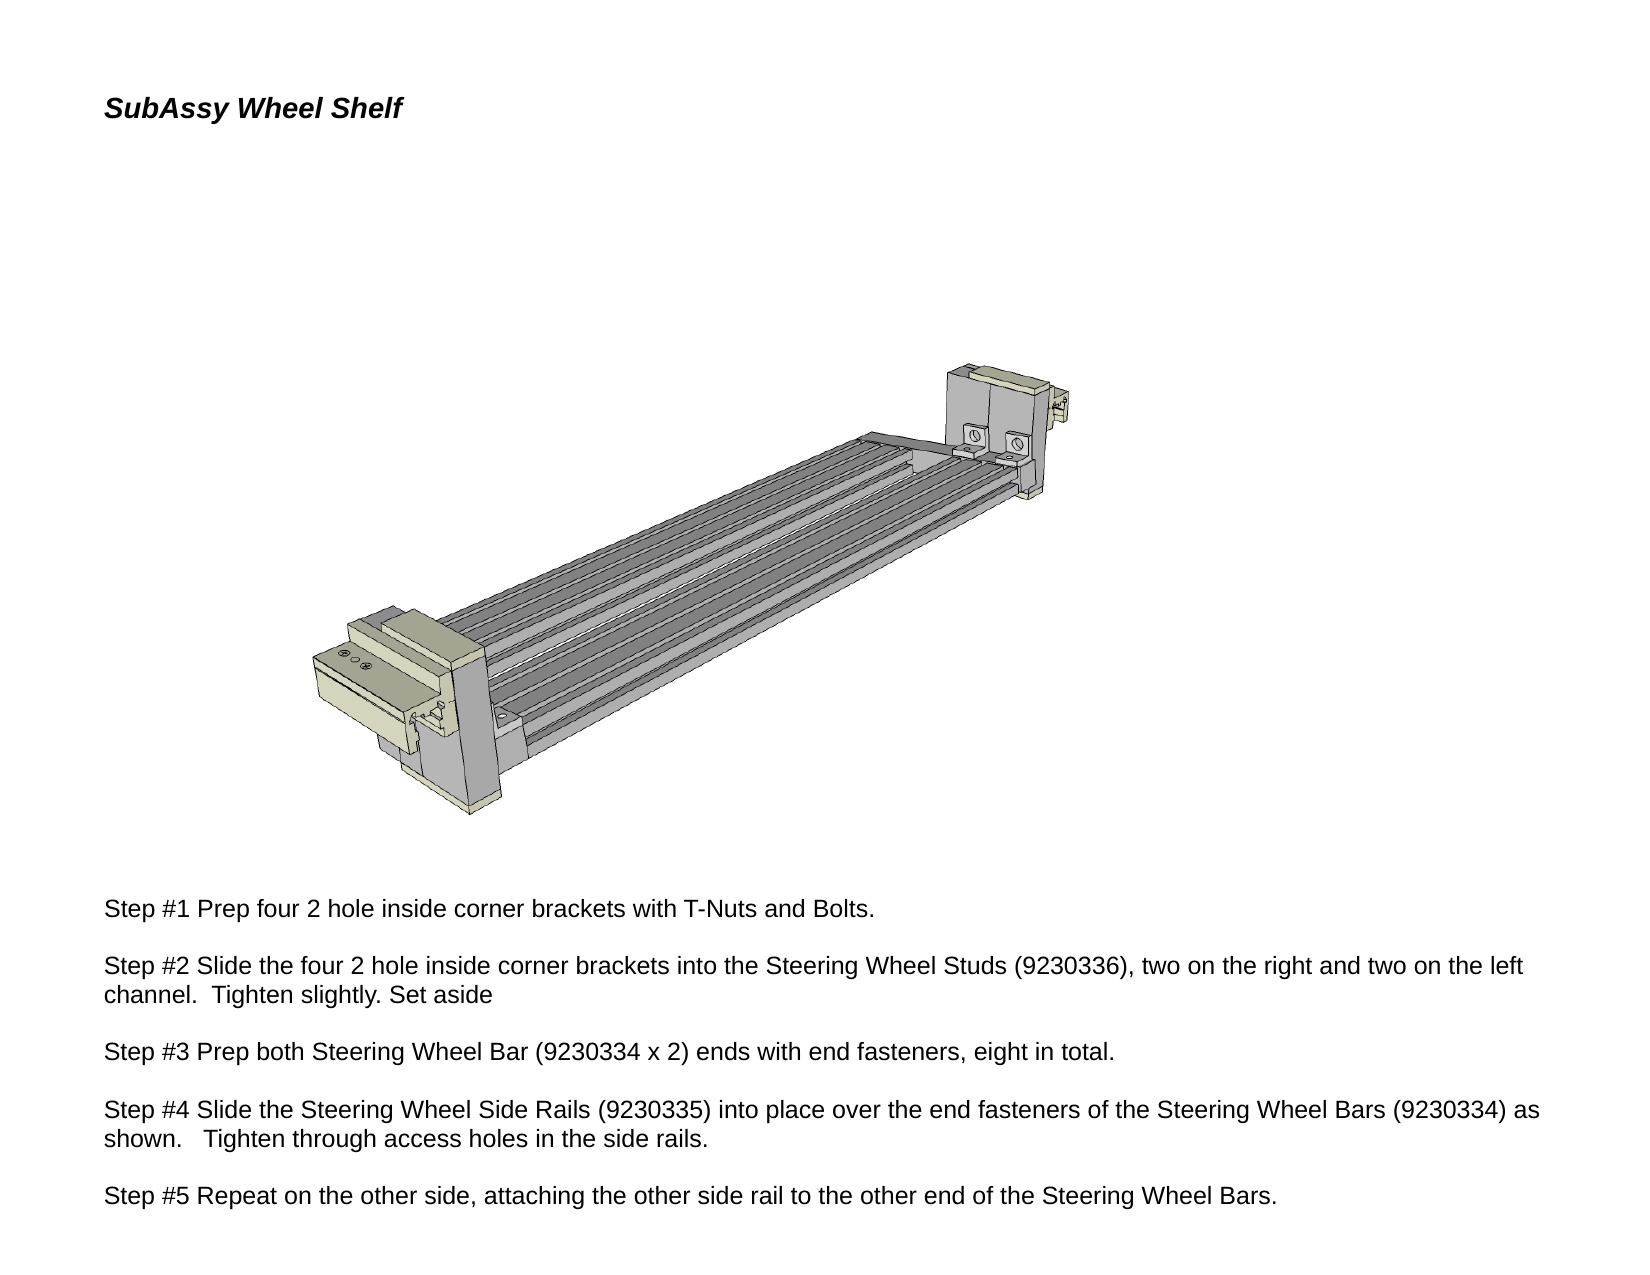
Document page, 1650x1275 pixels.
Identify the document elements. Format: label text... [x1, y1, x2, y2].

text Step #3 Prep both Steering Wheel Bar (9230334 x 2) ends with end fasteners, eight in total. [103, 1037, 1620, 1066]
subtitle SubAssy Wheel Shelf [30, 91, 1620, 125]
text Step #2 Slide the four 2 hole inside corner brackets into the Steering Wheel Studs (9230336), two on the right and two on the left channel. Tighten slightly. Set aside [103, 951, 1620, 1009]
picture [30, 131, 1620, 894]
text Step #5 Repeat on the other side, attaching the other side rail to the other end of the Steering Wheel Bars. [103, 1181, 1620, 1210]
text Step #4 Slide the Steering Wheel Side Rails (9230335) into place over the end fasteners of the Steering Wheel Bars (9230334) as shown. Tighten through access holes in the side rails. [103, 1095, 1620, 1152]
text Step #1 Prep four 2 hole inside corner brackets with T-Nuts and Bolts. [30, 894, 1620, 922]
